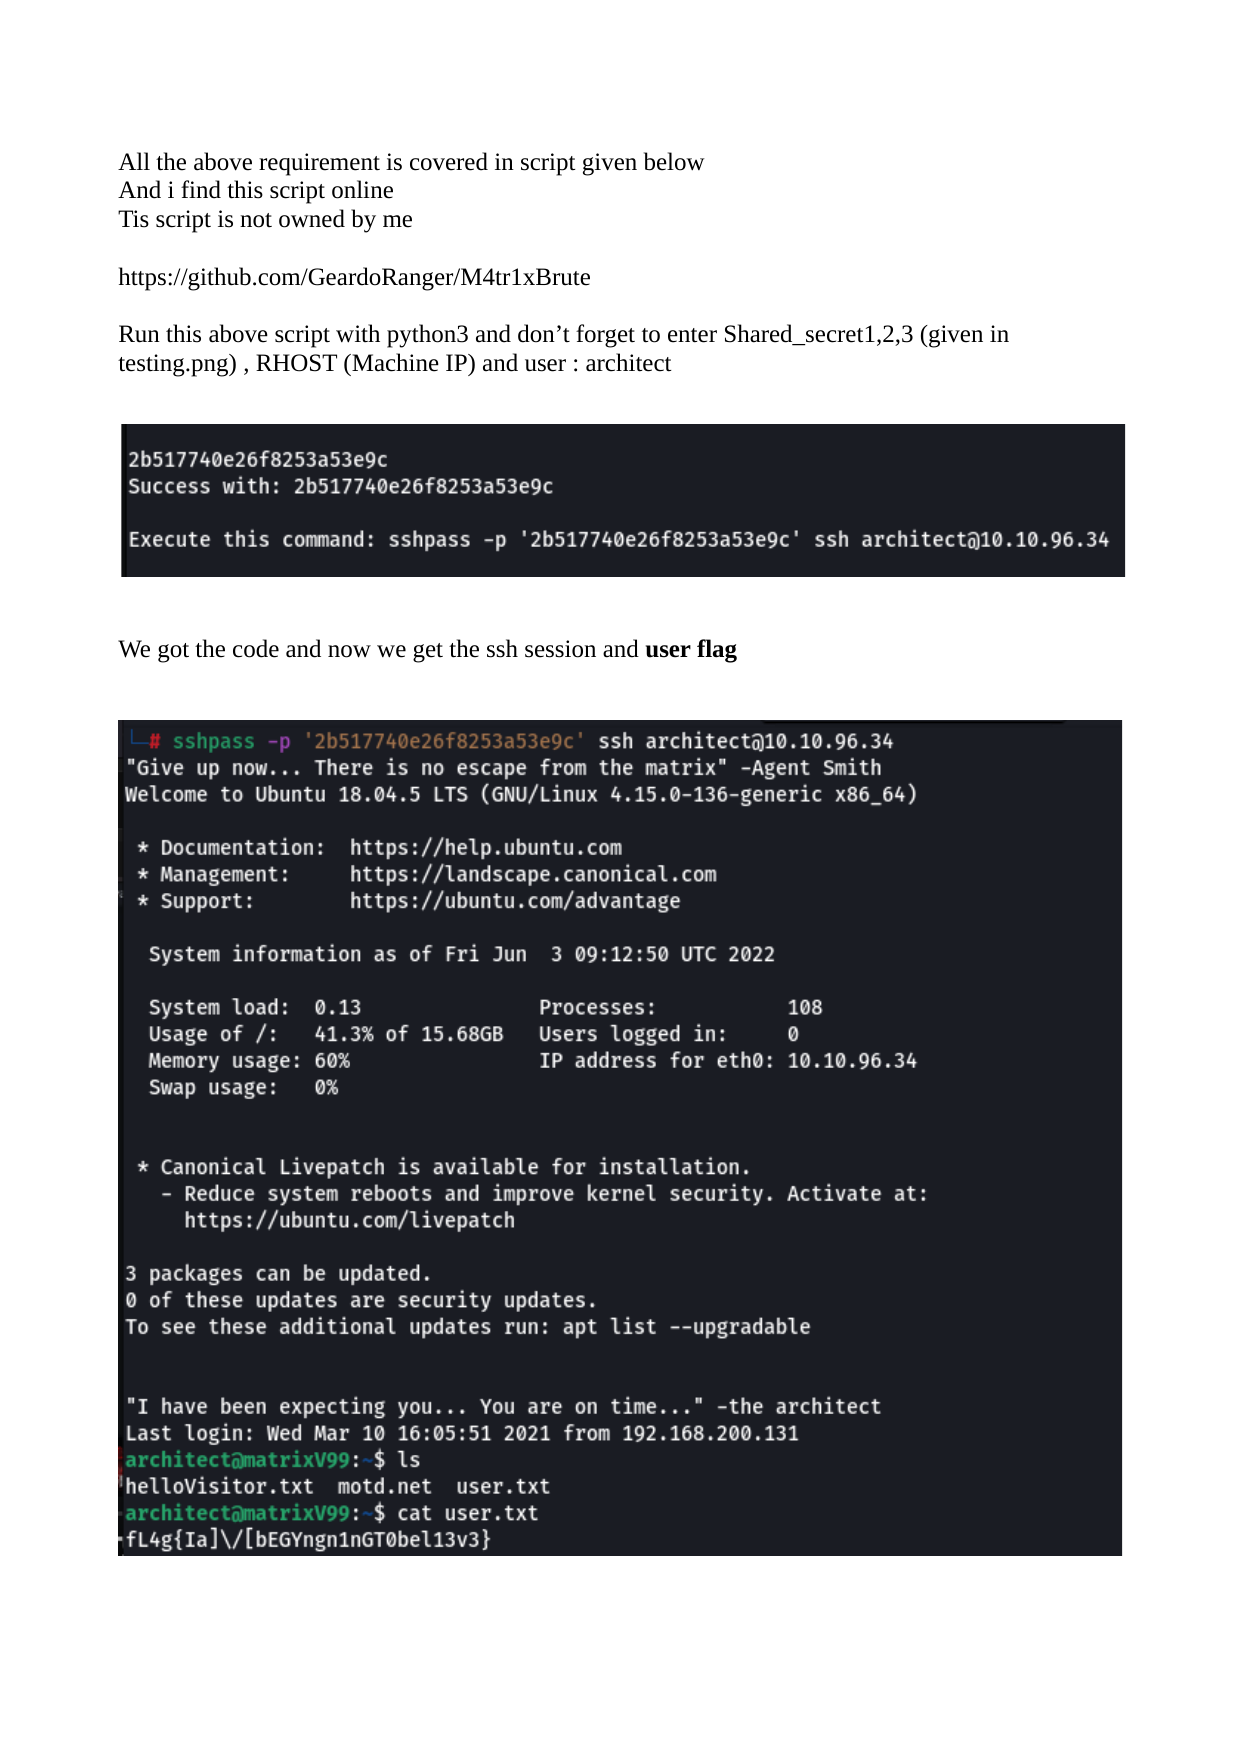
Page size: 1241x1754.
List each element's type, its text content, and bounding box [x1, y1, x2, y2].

text Run this above script with python3 and don’t forget to enter Shared_secret1,2,3 (given in testing.png) , RHOST (Machine IP) and user : architect [118, 319, 1122, 377]
picture [121, 424, 1126, 577]
text And i find this script online [118, 176, 1122, 204]
text We got the code and now we get the ssh session and user flag [118, 634, 1122, 662]
text https://github.com/GeardoRanger/M4tr1xBrute [118, 262, 1122, 291]
picture [118, 720, 1123, 1556]
text All the above requirement is covered in script given below [118, 147, 1122, 176]
text Tis script is not owned by me [118, 204, 1122, 233]
